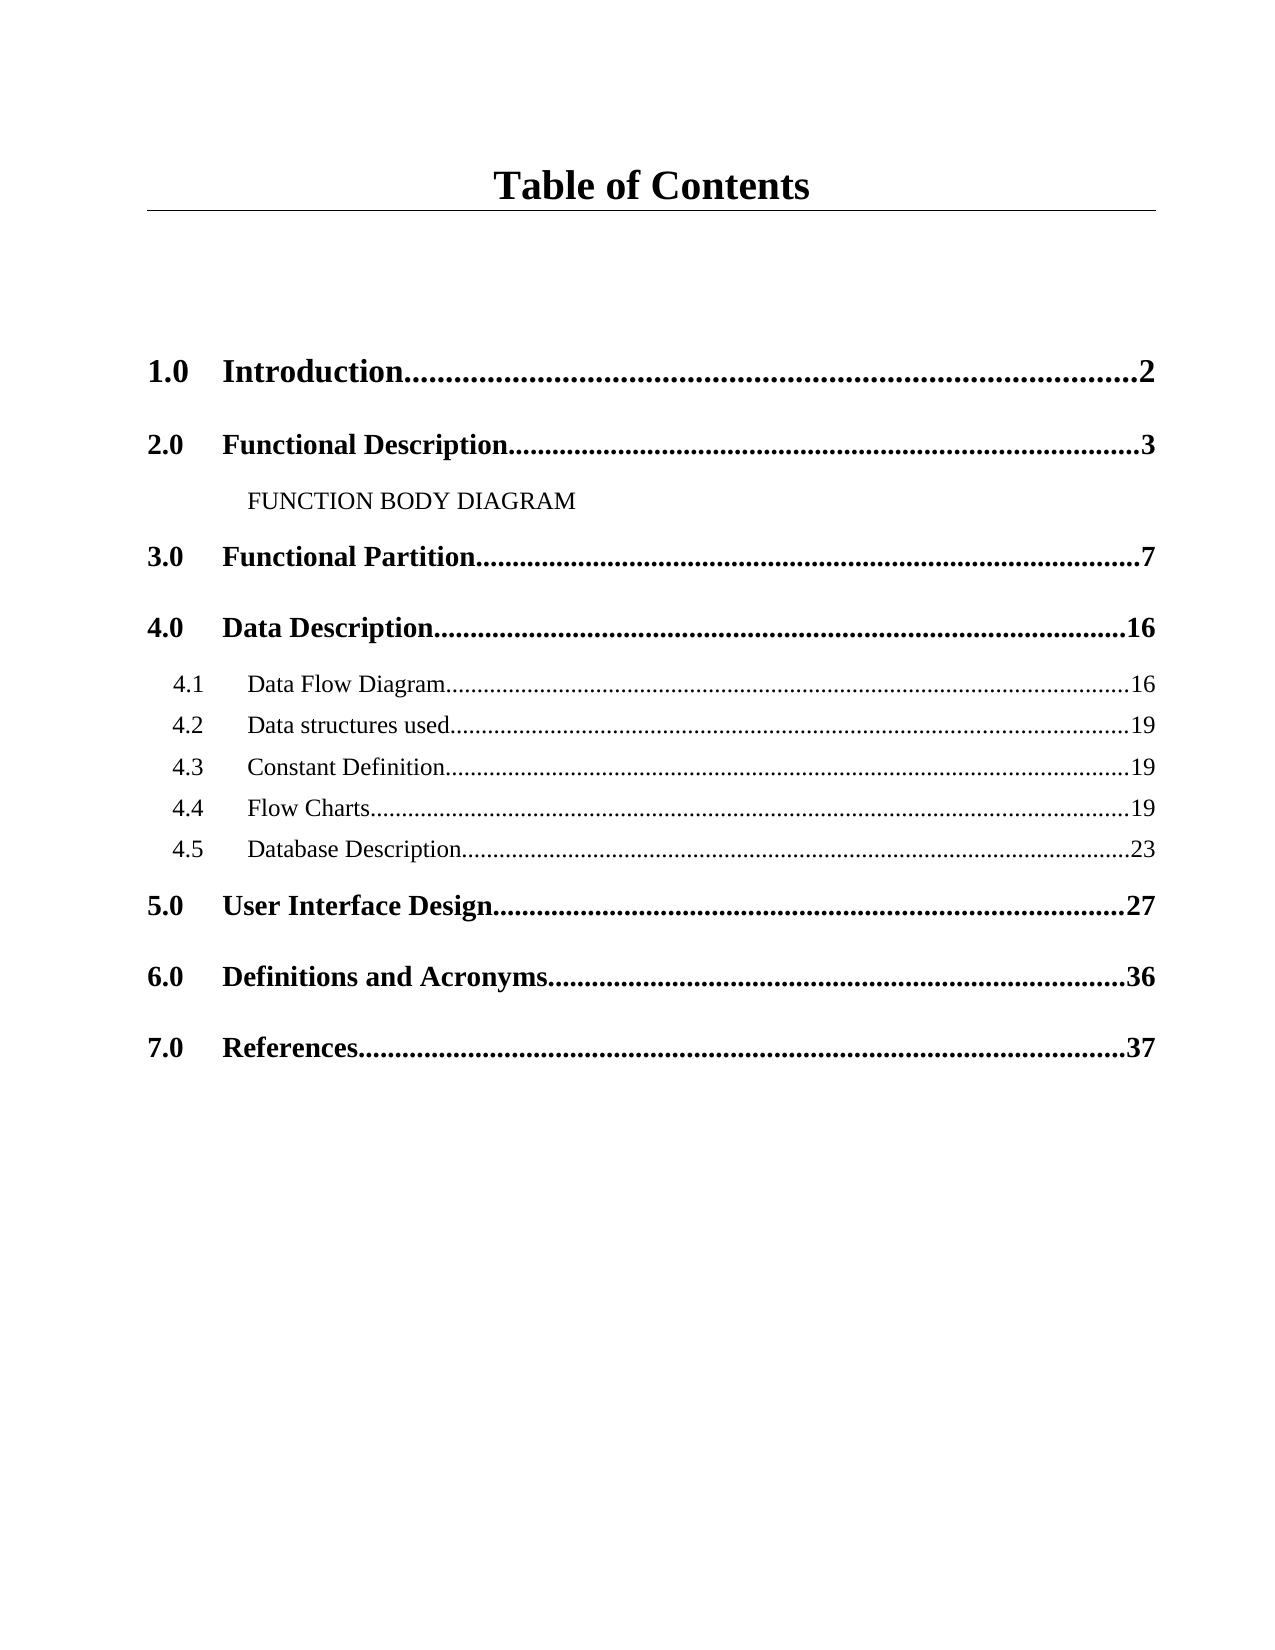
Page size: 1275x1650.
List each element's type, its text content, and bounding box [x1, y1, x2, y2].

text 4.0 Data Description 16 [147, 611, 1156, 644]
text FUNCTION BODY DIAGRAM [172, 486, 1156, 514]
text 4.5 Database Description 23 [172, 834, 1156, 863]
text 4.3 Constant Definition 19 [172, 752, 1156, 780]
text 6.0 Definitions and Acronyms 36 [147, 959, 1156, 992]
text 4.4 Flow Charts 19 [172, 793, 1156, 822]
text 3.0 Functional Partition 7 [147, 539, 1156, 573]
title Table of Contents [147, 160, 1156, 210]
text 4.2 Data structures used 19 [172, 710, 1156, 739]
text 1.0 Introduction 2 [147, 351, 1156, 390]
text 7.0 References 37 [147, 1030, 1156, 1063]
text 4.1 Data Flow Diagram 16 [147, 669, 1156, 698]
text 5.0 User Interface Design 27 [147, 888, 1156, 921]
text 2.0 Functional Description 3 [147, 427, 1156, 461]
